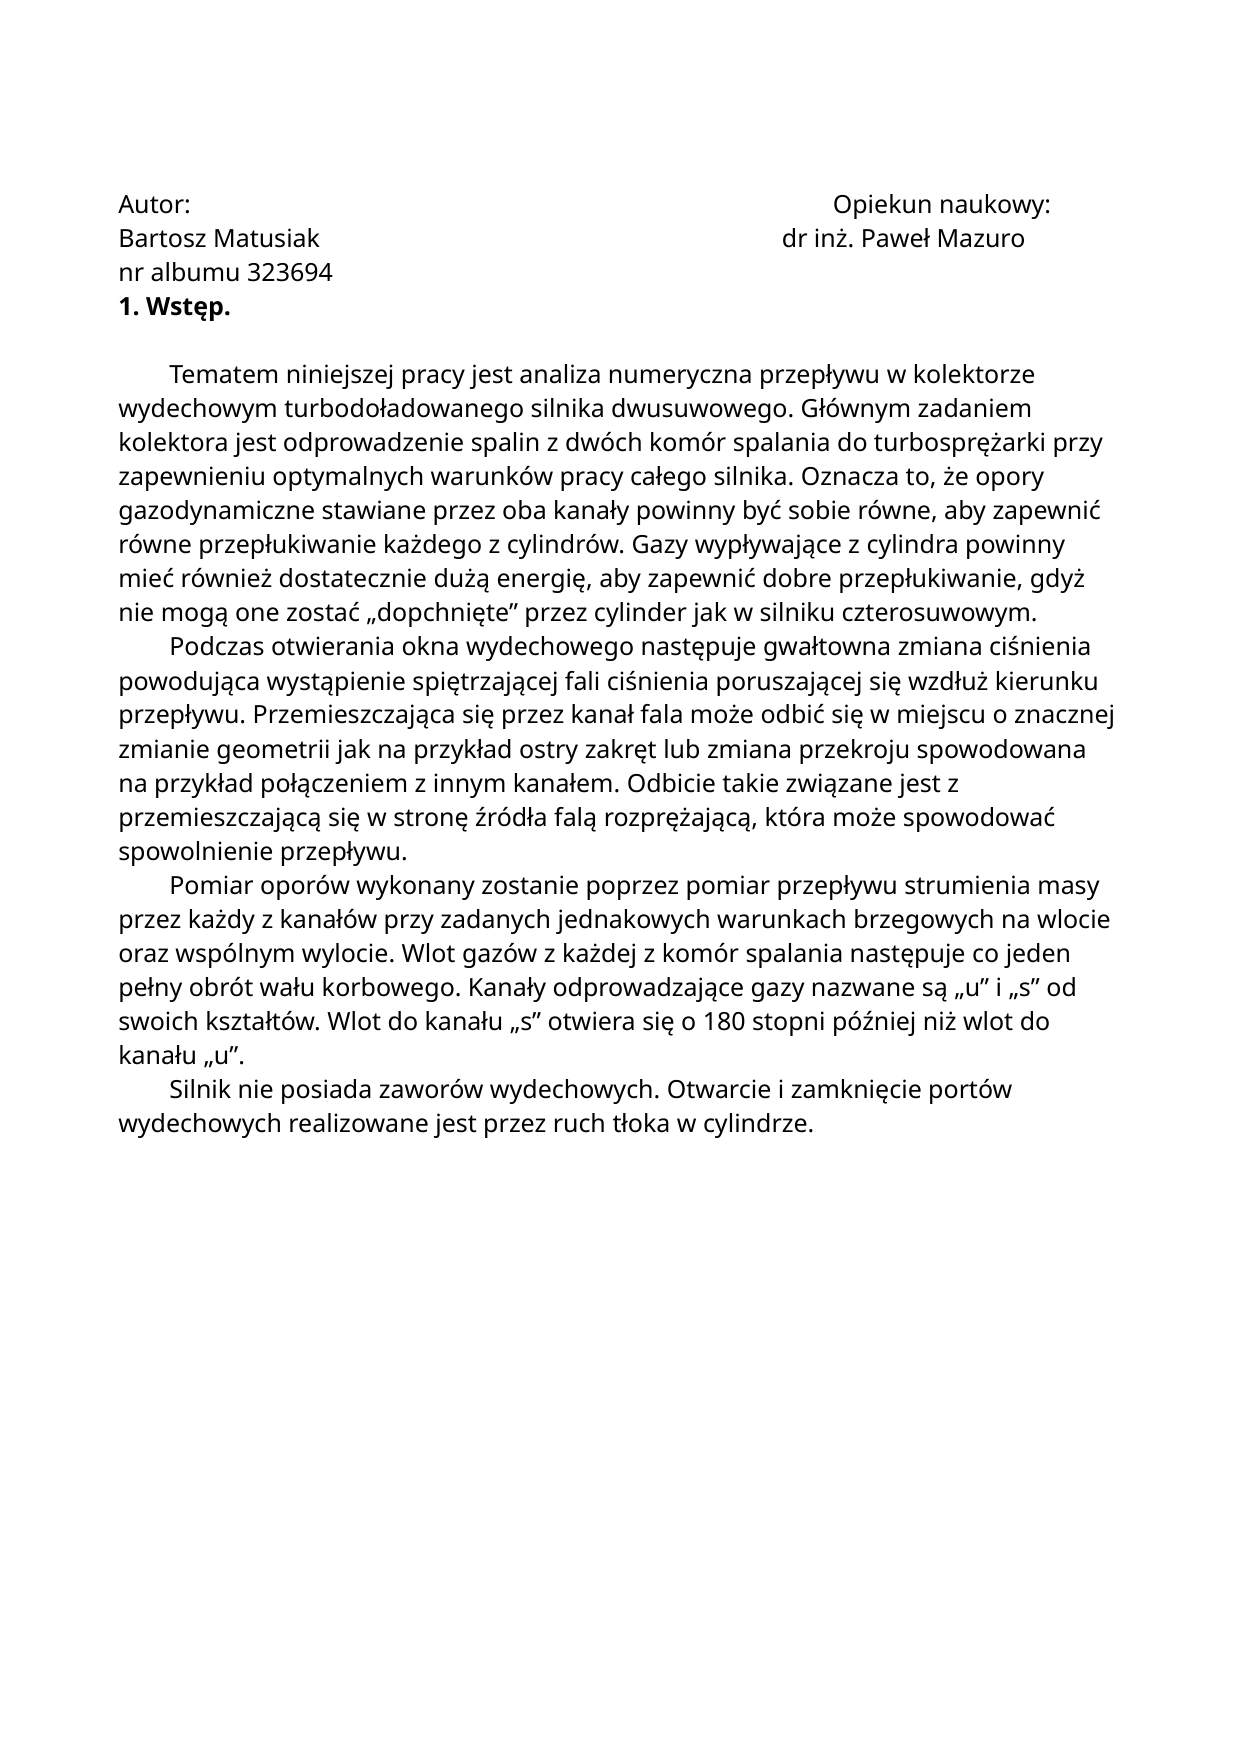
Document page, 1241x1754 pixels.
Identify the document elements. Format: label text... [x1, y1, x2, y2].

text Pomiar oporów wykonany zostanie poprzez pomiar przepływu strumienia masy przez każdy z kanałów przy zadanych jednakowych warunkach brzegowych na wlocie oraz wspólnym wylocie. Wlot gazów z każdej z komór spalania następuje co jeden pełny obrót wału korbowego. Kanały odprowadzające gazy nazwane są „u” i „s” od swoich kształtów. Wlot do kanału „s” otwiera się o 180 stopni później niż wlot do kanału „u”. [118, 867, 1122, 1072]
text 1. Wstęp. [118, 288, 1122, 322]
text Podczas otwierania okna wydechowego następuje gwałtowna zmiana ciśnienia powodująca wystąpienie spiętrzającej fali ciśnienia poruszającej się wzdłuż kierunku przepływu. Przemieszczająca się przez kanał fala może odbić się w miejscu o znacznej zmianie geometrii jak na przykład ostry zakręt lub zmiana przekroju spowodowana na przykład połączeniem z innym kanałem. Odbicie takie związane jest z przemieszczającą się w stronę źródła falą rozprężającą, która może spowodować spowolnienie przepływu. [118, 629, 1122, 867]
text Bartosz Matusiak dr inż. Paweł Mazuro [118, 220, 1122, 254]
text Autor: Opiekun naukowy: [118, 186, 1122, 220]
text Tematem niniejszej pracy jest analiza numeryczna przepływu w kolektorze wydechowym turbodoładowanego silnika dwusuwowego. Głównym zadaniem kolektora jest odprowadzenie spalin z dwóch komór spalania do turbosprężarki przy zapewnieniu optymalnych warunków pracy całego silnika. Oznacza to, że opory gazodynamiczne stawiane przez oba kanały powinny być sobie równe, aby zapewnić równe przepłukiwanie każdego z cylindrów. Gazy wypływające z cylindra powinny mieć również dostatecznie dużą energię, aby zapewnić dobre przepłukiwanie, gdyż nie mogą one zostać „dopchnięte” przez cylinder jak w silniku czterosuwowym. [118, 357, 1122, 629]
text Silnik nie posiada zaworów wydechowych. Otwarcie i zamknięcie portów wydechowych realizowane jest przez ruch tłoka w cylindrze. [118, 1072, 1122, 1140]
text nr albumu 323694 [118, 254, 1122, 288]
